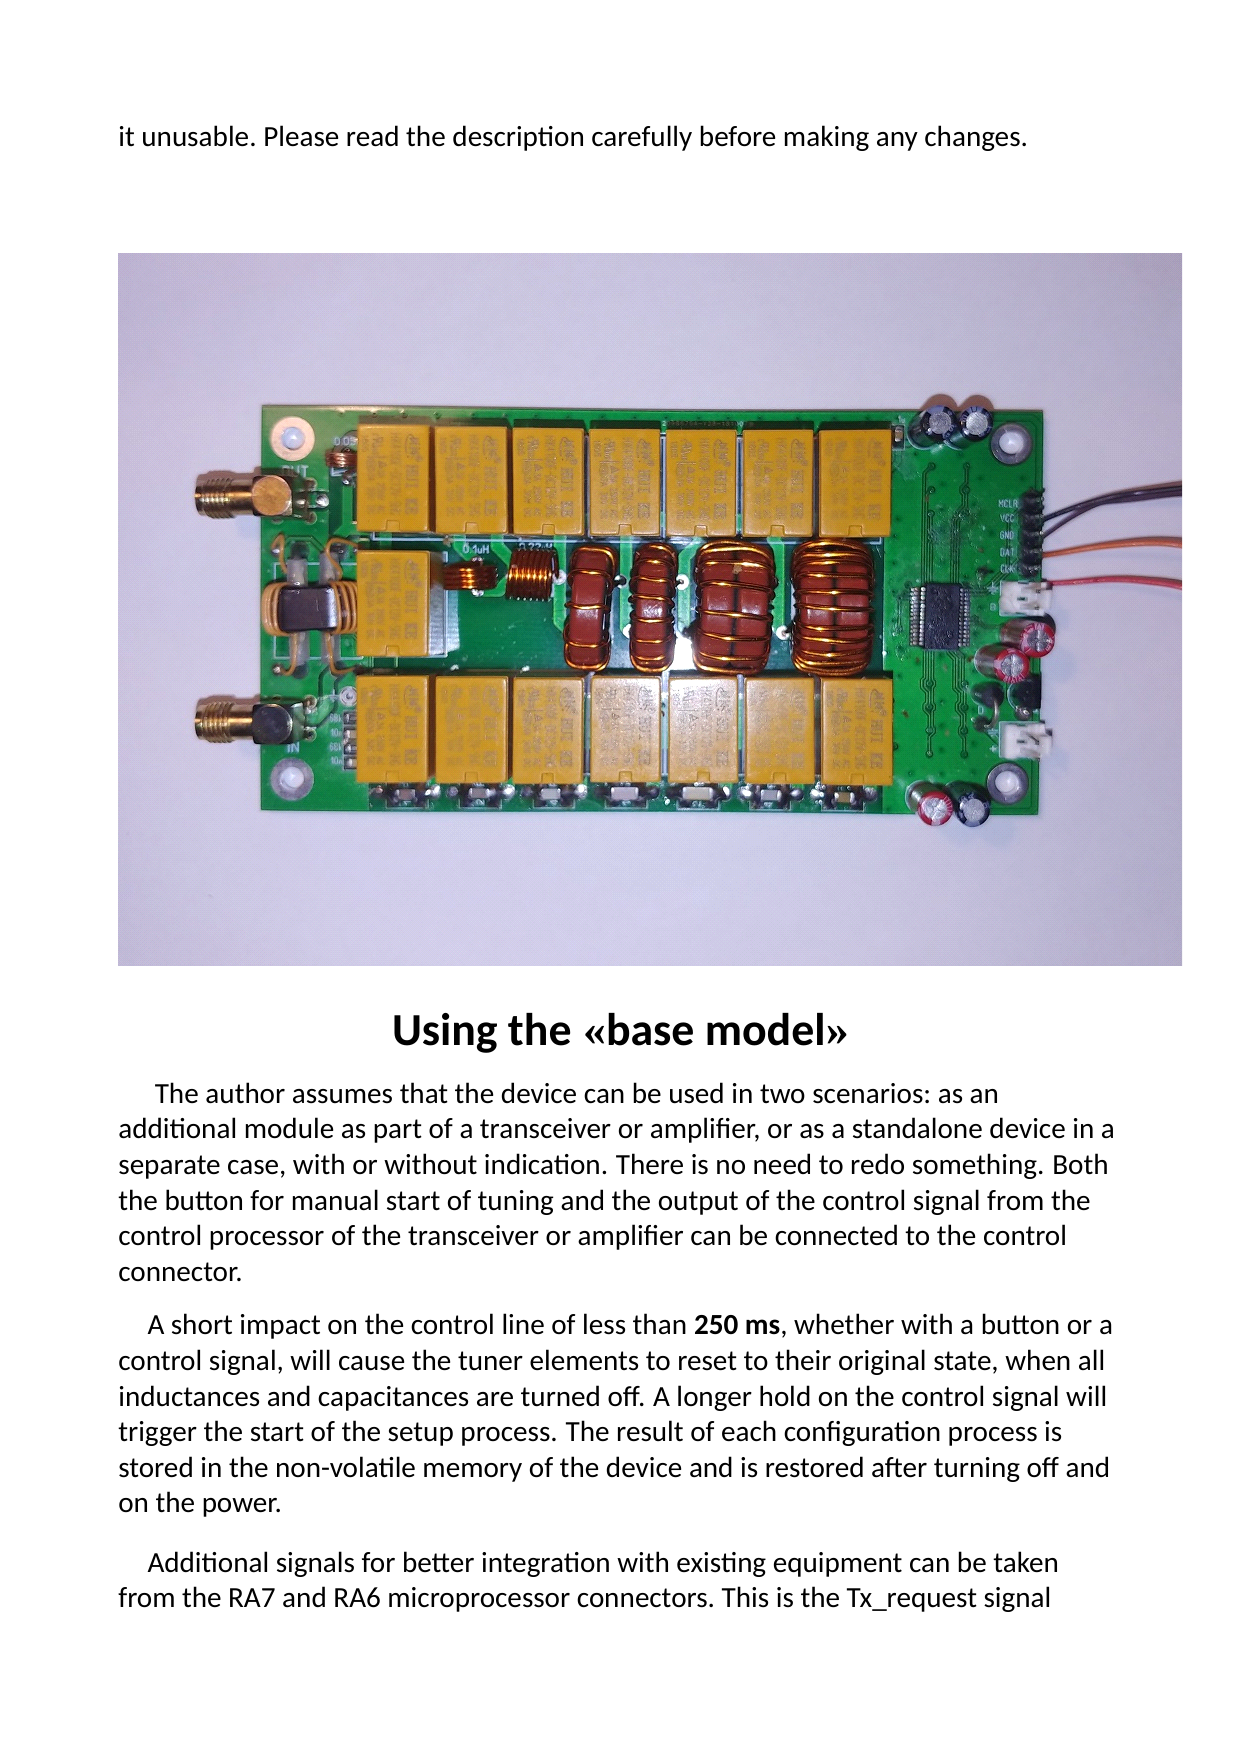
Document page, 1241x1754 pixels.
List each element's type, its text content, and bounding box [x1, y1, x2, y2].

text Using the «base model» [118, 1001, 1122, 1057]
text it unusable. Please read the description carefully before making any changes. [118, 118, 1122, 154]
text Additional signals for better integration with existing equipment can be taken from the RA7 and RA6 microprocessor connectors. This is the Tx_request signal [118, 1544, 1122, 1615]
text The author assumes that the device can be used in two scenarios: as an additional module as part of a transceiver or amplifier, or as a standalone device in a separate case, with or without indication. There is no need to redo something. Both the button for manual start of tuning and the output of the control signal from the control processor of the transceiver or amplifier can be connected to the control connector. [118, 1075, 1122, 1289]
text A short impact on the control line of less than 250 ms, whether with a button or a control signal, will cause the tuner elements to reset to their original state, when all inductances and capacitances are turned off. A longer hold on the control signal will trigger the start of the setup process. The result of each configuration process is stored in the non-volatile memory of the device and is restored after turning off and on the power. [118, 1306, 1122, 1520]
